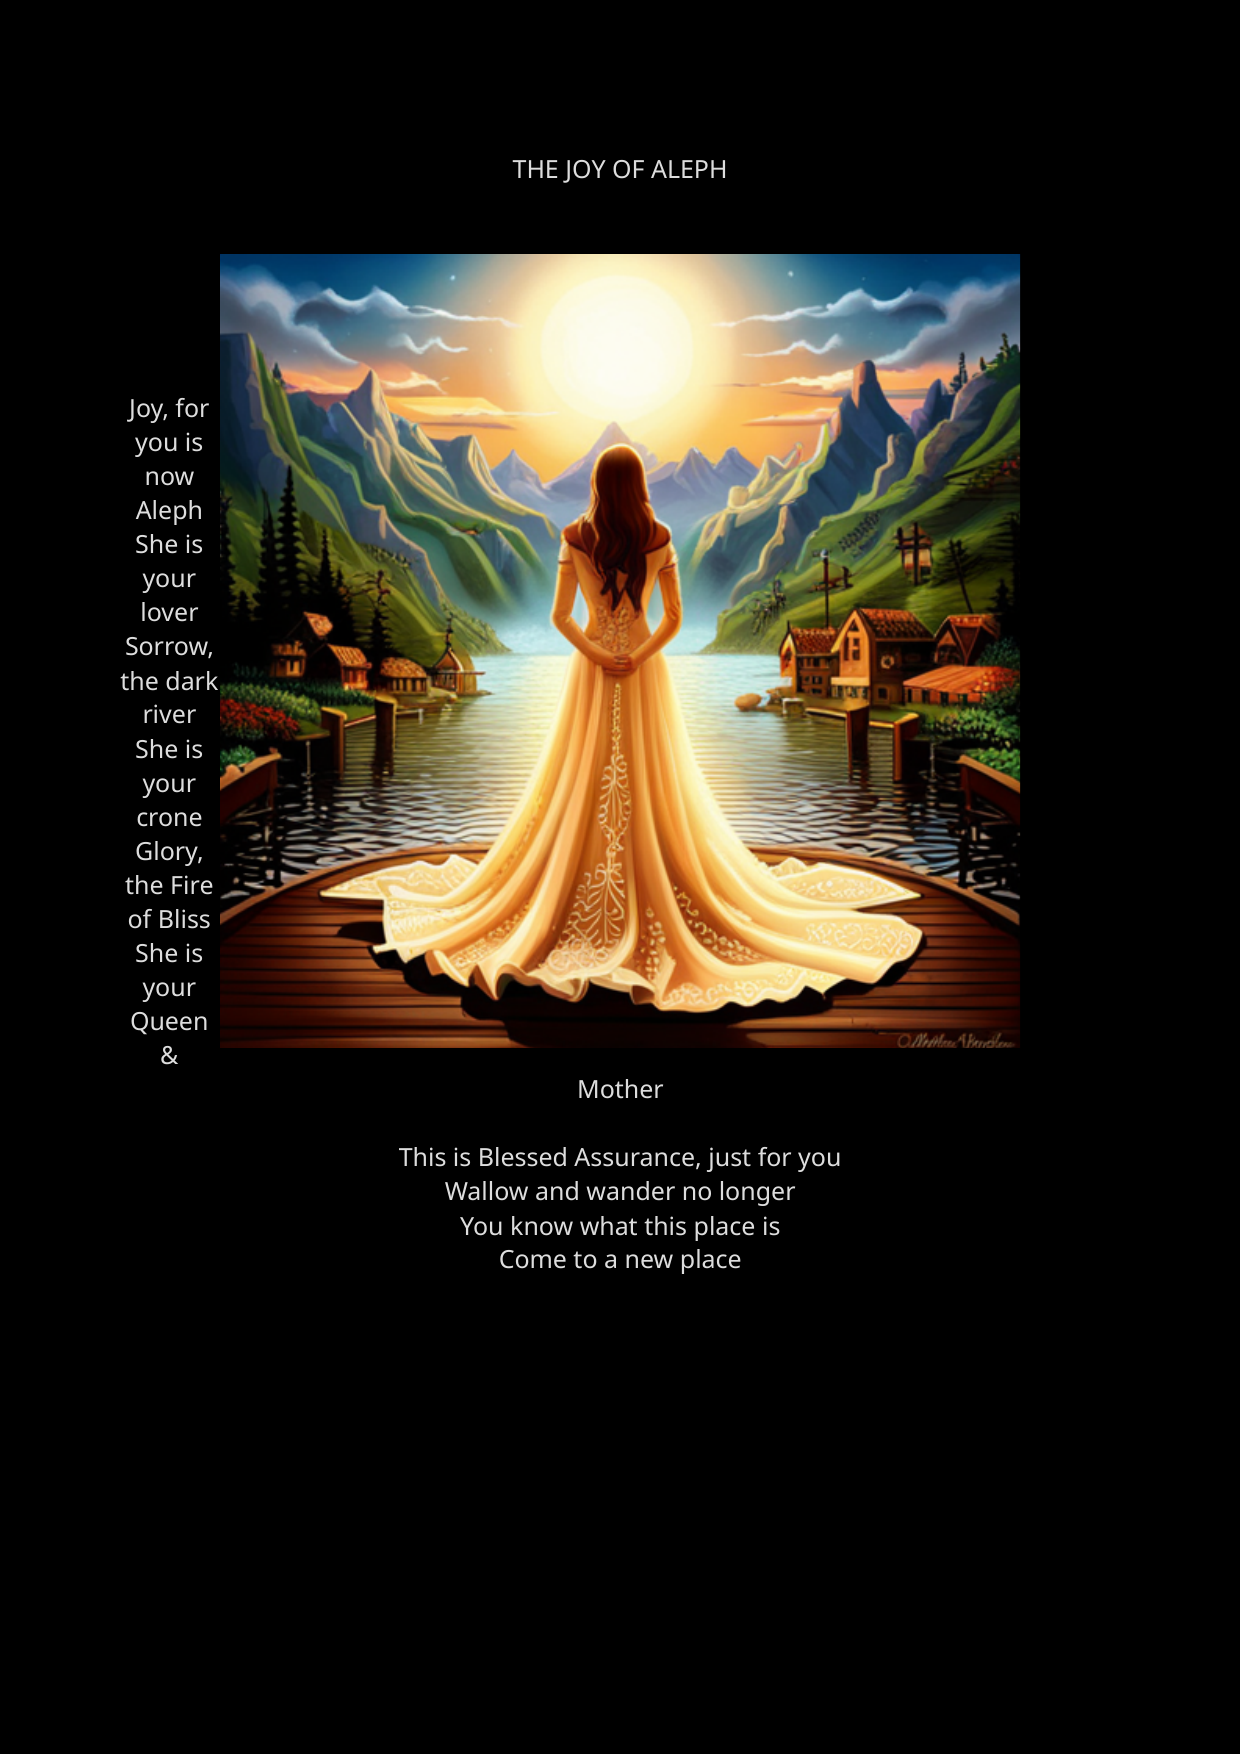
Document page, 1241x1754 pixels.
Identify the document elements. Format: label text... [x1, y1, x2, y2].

text [1020, 833, 1122, 936]
picture [220, 254, 1020, 1048]
text [1020, 527, 1122, 629]
text [1020, 731, 1122, 833]
text [1020, 629, 1122, 731]
text Glory, the Fire of Bliss [118, 833, 220, 936]
text [1020, 391, 1122, 527]
text You know what this place is [118, 1208, 1122, 1242]
text She is your lover [118, 527, 220, 629]
text She is your crone [118, 731, 220, 833]
text This is Blessed Assurance, just for you [118, 1140, 1122, 1174]
text THE JOY OF ALEPH [118, 152, 1122, 186]
text Come to a new place [118, 1242, 1122, 1276]
text She is your Queen & Mother [118, 936, 1122, 1106]
text Sorrow, the dark river [118, 629, 220, 731]
text Joy, for you is now Aleph [118, 391, 220, 527]
text Wallow and wander no longer [118, 1174, 1122, 1208]
